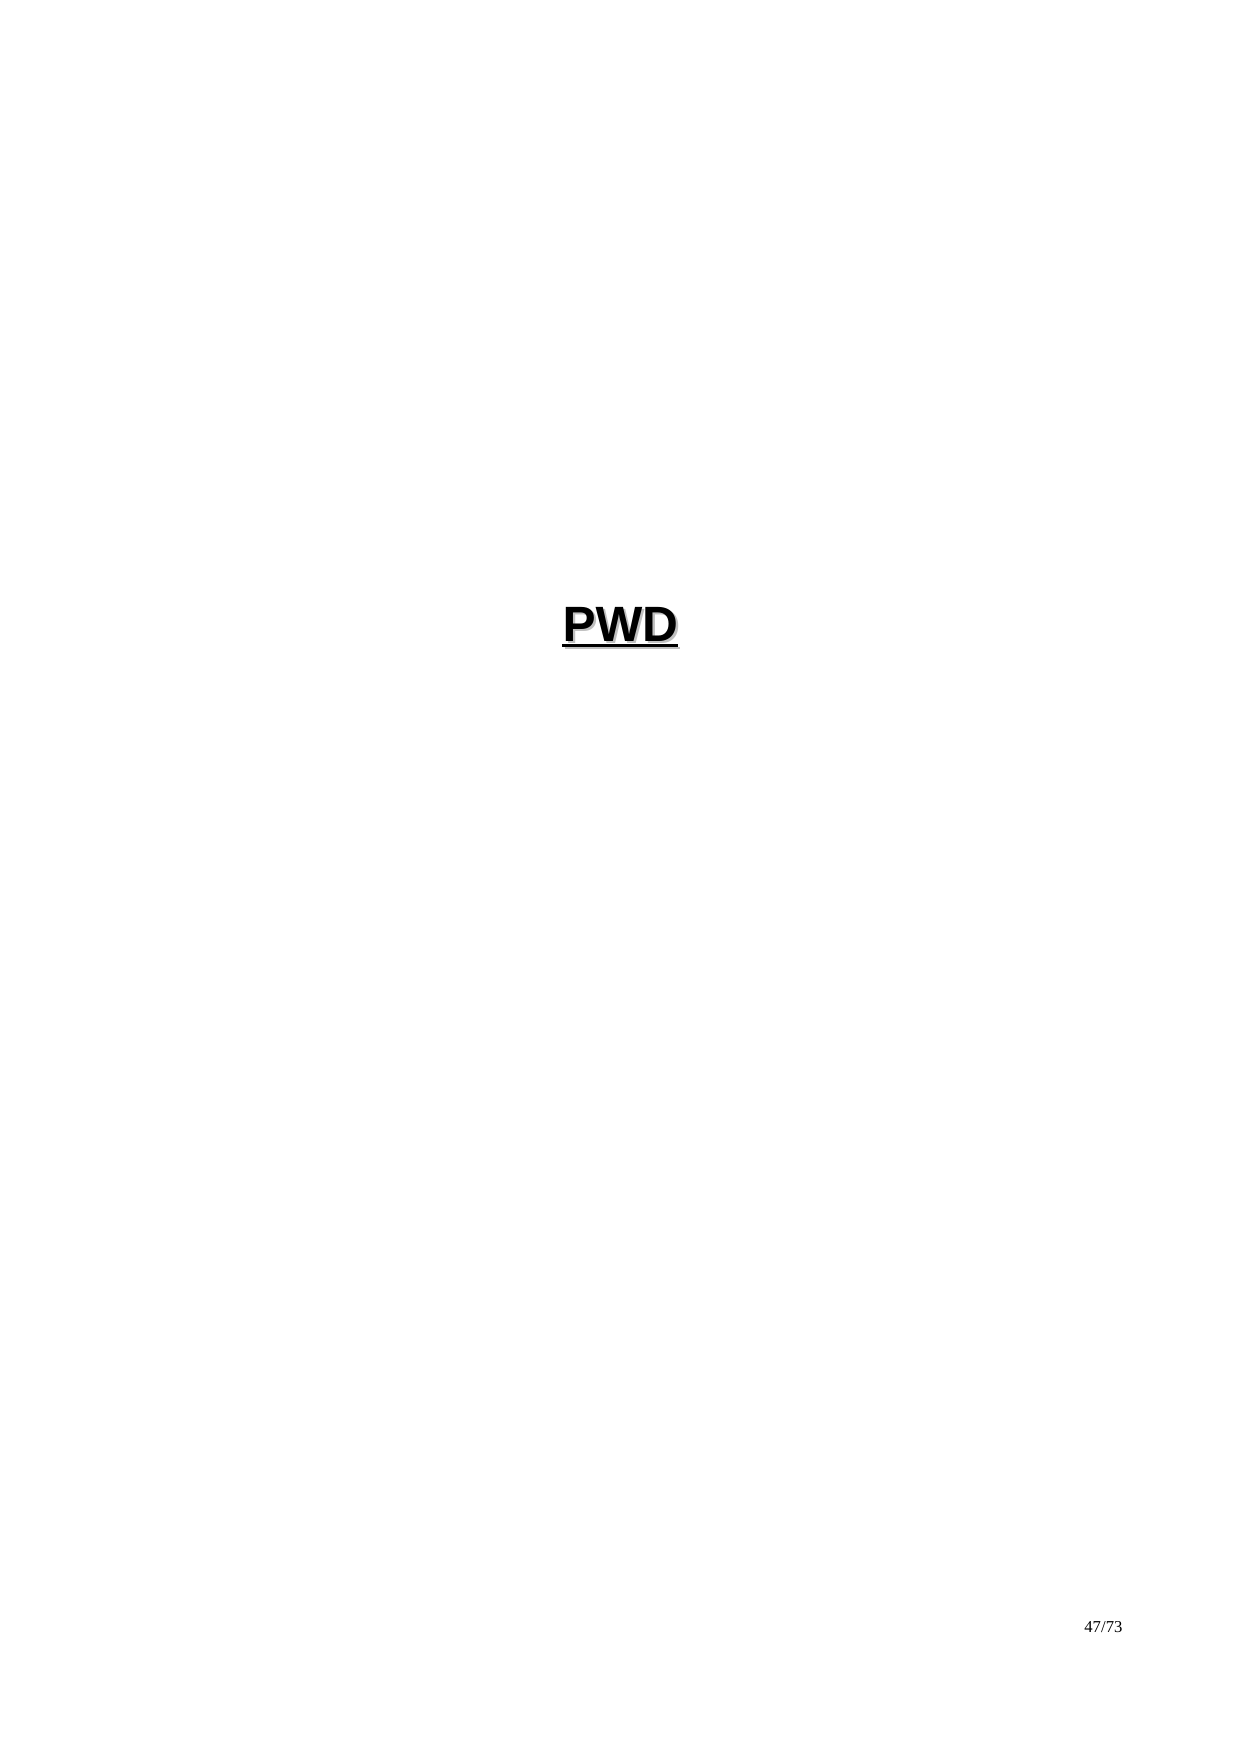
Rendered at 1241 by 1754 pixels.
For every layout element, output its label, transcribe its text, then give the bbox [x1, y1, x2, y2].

subtitle PWD [118, 595, 1122, 652]
